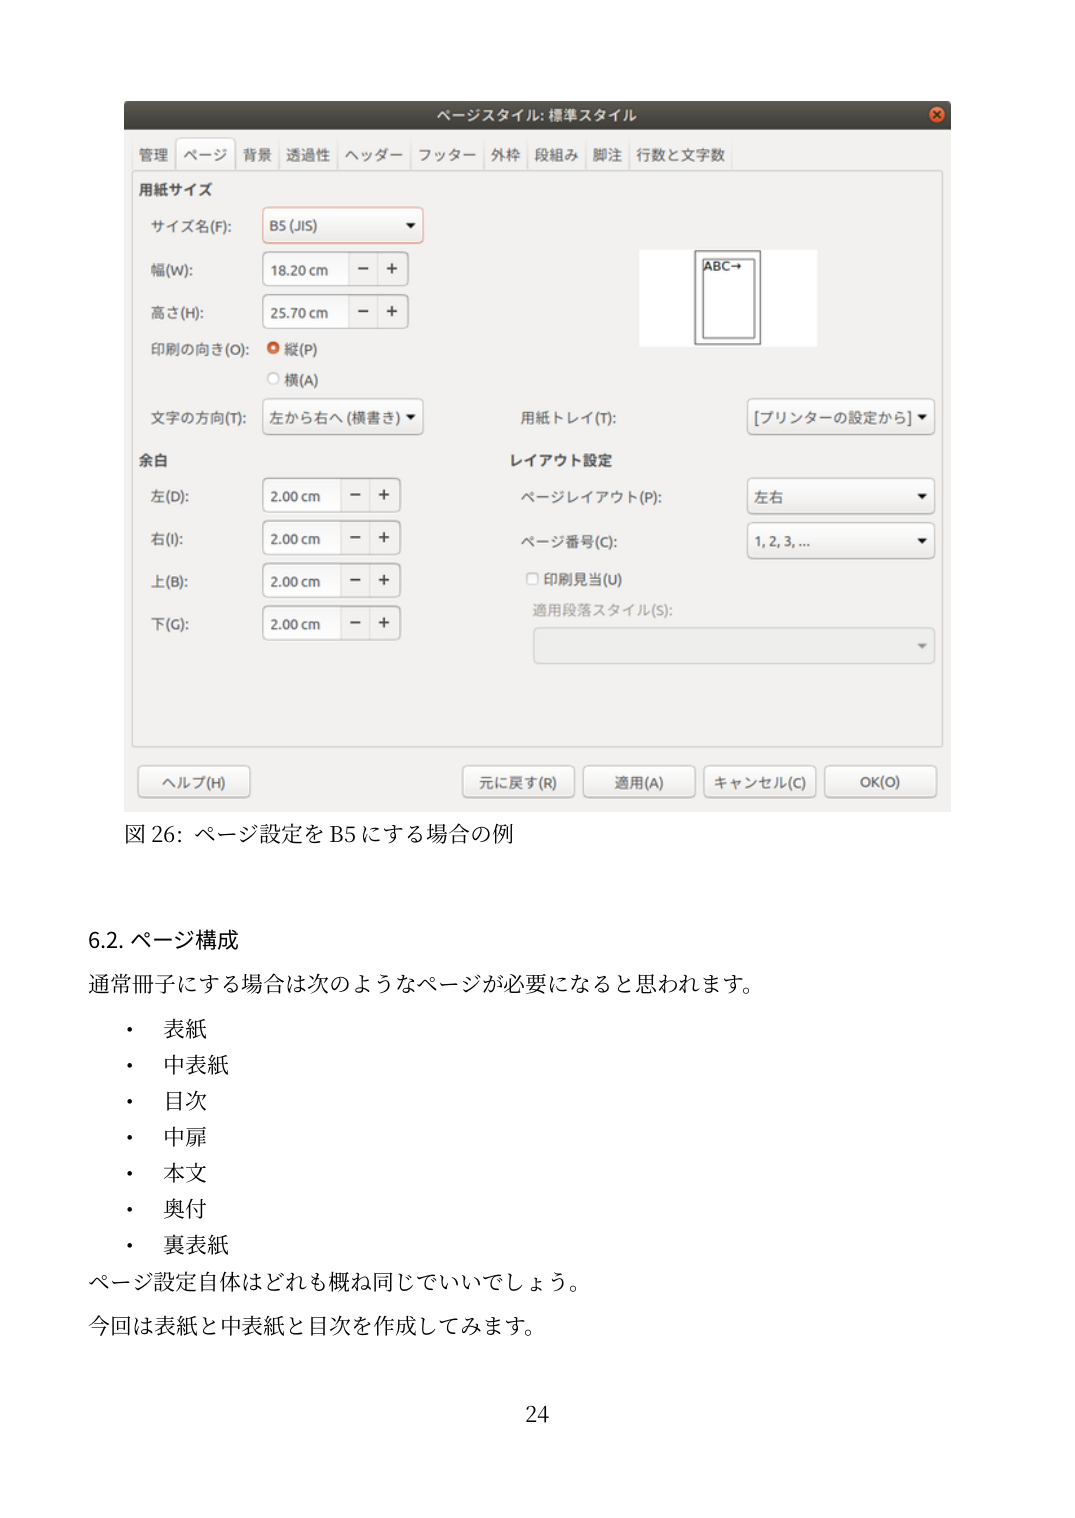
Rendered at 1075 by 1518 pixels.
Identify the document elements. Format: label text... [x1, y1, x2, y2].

text 今回は表紙と中表紙と目次を作成してみます。 [88, 1309, 986, 1341]
list 奥付 [126, 1192, 986, 1224]
text ページ設定自体はどれも概ね同じでいいでしょう。 [88, 1265, 986, 1296]
text 図 26: ページ設定をB5にする場合の例 [124, 812, 951, 849]
list 中表紙 [126, 1048, 986, 1079]
list 裏表紙 [126, 1229, 986, 1260]
picture [124, 101, 951, 812]
text 通常冊子にする場合は次のようなページが必要になると思われます。 [88, 967, 986, 999]
subtitle ページ構成 [88, 923, 986, 955]
list 表紙 [126, 1012, 986, 1043]
list 中扉 [126, 1120, 986, 1152]
list 本文 [126, 1156, 986, 1188]
list 目次 [126, 1084, 986, 1116]
